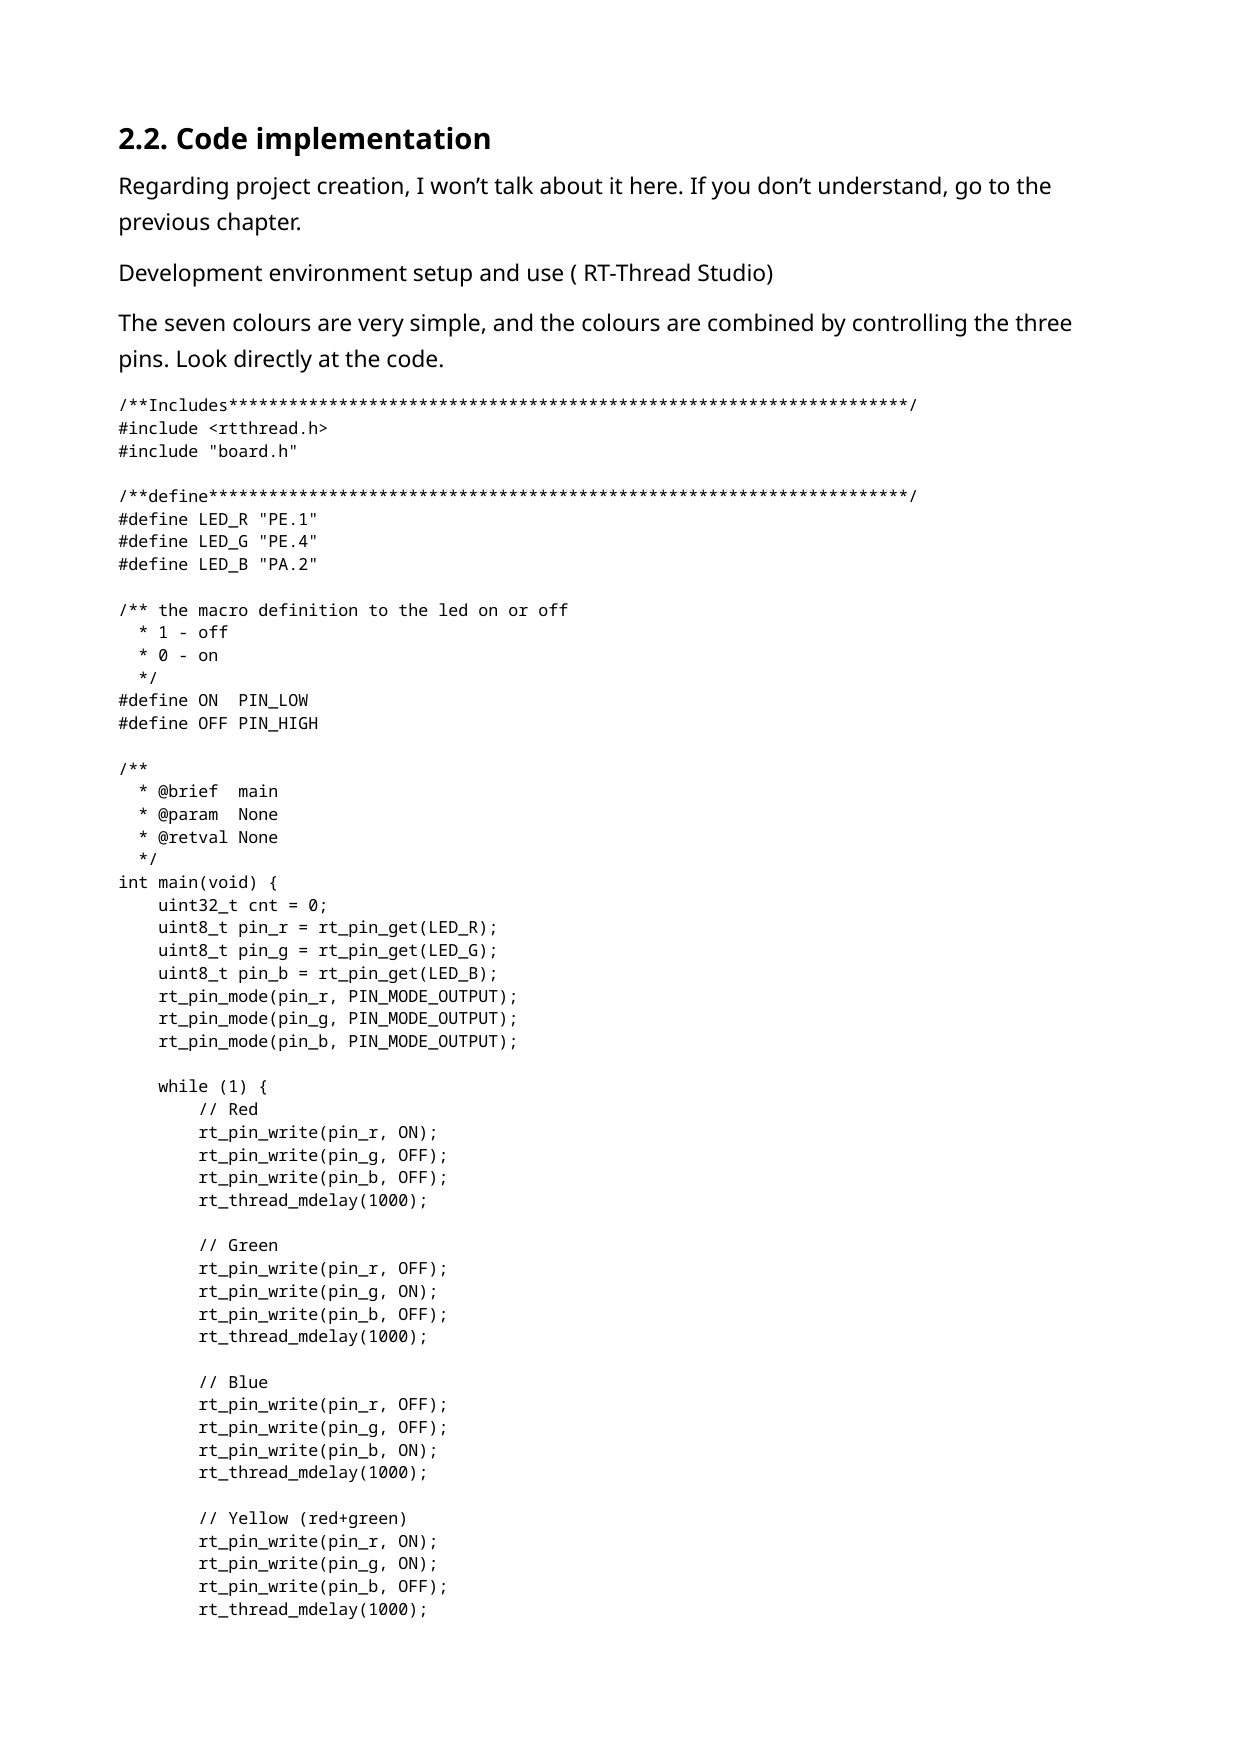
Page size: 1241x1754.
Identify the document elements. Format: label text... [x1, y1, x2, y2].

text /** [118, 757, 1122, 780]
text rt_pin_mode(pin_b, PIN_MODE_OUTPUT); [118, 1029, 1122, 1052]
text rt_pin_write(pin_r, ON); [118, 1529, 1122, 1552]
text rt_pin_write(pin_b, OFF); [118, 1166, 1122, 1188]
text rt_pin_write(pin_r, OFF); [118, 1257, 1122, 1279]
text #include <rtthread.h> [118, 416, 1122, 439]
text rt_thread_mdelay(1000); [118, 1188, 1122, 1211]
text Development environment setup and use ( RT-Thread Studio) [118, 257, 1122, 288]
text rt_pin_write(pin_b, ON); [118, 1438, 1122, 1461]
text * @retval None [118, 825, 1122, 848]
text uint8_t pin_r = rt_pin_get(LED_R); [118, 916, 1122, 939]
text rt_pin_mode(pin_r, PIN_MODE_OUTPUT); [118, 984, 1122, 1007]
text * @brief main [118, 780, 1122, 802]
text */ [118, 666, 1122, 689]
text #define ON PIN_LOW [118, 689, 1122, 712]
text /**Includes********************************************************************/ [118, 394, 1122, 416]
text int main(void) { [118, 871, 1122, 893]
text #define OFF PIN_HIGH [118, 712, 1122, 734]
text uint8_t pin_g = rt_pin_get(LED_G); [118, 939, 1122, 961]
text rt_pin_write(pin_r, ON); [118, 1120, 1122, 1143]
text // Red [118, 1098, 1122, 1120]
text // Blue [118, 1370, 1122, 1393]
text // Yellow (red+green) [118, 1506, 1122, 1529]
text uint8_t pin_b = rt_pin_get(LED_B); [118, 961, 1122, 984]
subtitle 2.2. Code implementation [118, 118, 1122, 158]
text * @param None [118, 802, 1122, 825]
text * 0 - on [118, 643, 1122, 666]
text rt_pin_write(pin_g, ON); [118, 1279, 1122, 1302]
text * 1 - off [118, 621, 1122, 643]
text rt_pin_write(pin_b, OFF); [118, 1574, 1122, 1597]
text rt_pin_mode(pin_g, PIN_MODE_OUTPUT); [118, 1007, 1122, 1029]
text #include "board.h" [118, 439, 1122, 462]
text #define LED_B "PA.2" [118, 553, 1122, 575]
text // Green [118, 1234, 1122, 1257]
text rt_thread_mdelay(1000); [118, 1325, 1122, 1347]
text rt_pin_write(pin_g, OFF); [118, 1416, 1122, 1438]
text */ [118, 848, 1122, 871]
text Regarding project creation, I won’t talk about it here. If you don’t understand, go to the previous chapter. [118, 170, 1122, 237]
text rt_pin_write(pin_g, ON); [118, 1552, 1122, 1574]
text while (1) { [118, 1075, 1122, 1098]
text rt_pin_write(pin_g, OFF); [118, 1143, 1122, 1166]
text rt_thread_mdelay(1000); [118, 1597, 1122, 1620]
text uint32_t cnt = 0; [118, 893, 1122, 916]
text #define LED_R "PE.1" [118, 507, 1122, 530]
text rt_pin_write(pin_b, OFF); [118, 1302, 1122, 1325]
text rt_pin_write(pin_r, OFF); [118, 1393, 1122, 1416]
text /**define**********************************************************************/ [118, 484, 1122, 507]
text rt_thread_mdelay(1000); [118, 1461, 1122, 1484]
text #define LED_G "PE.4" [118, 530, 1122, 553]
text The seven colours are very simple, and the colours are combined by controlling the three pins. Look directly at the code. [118, 307, 1122, 374]
text /** the macro definition to the led on or off [118, 598, 1122, 621]
